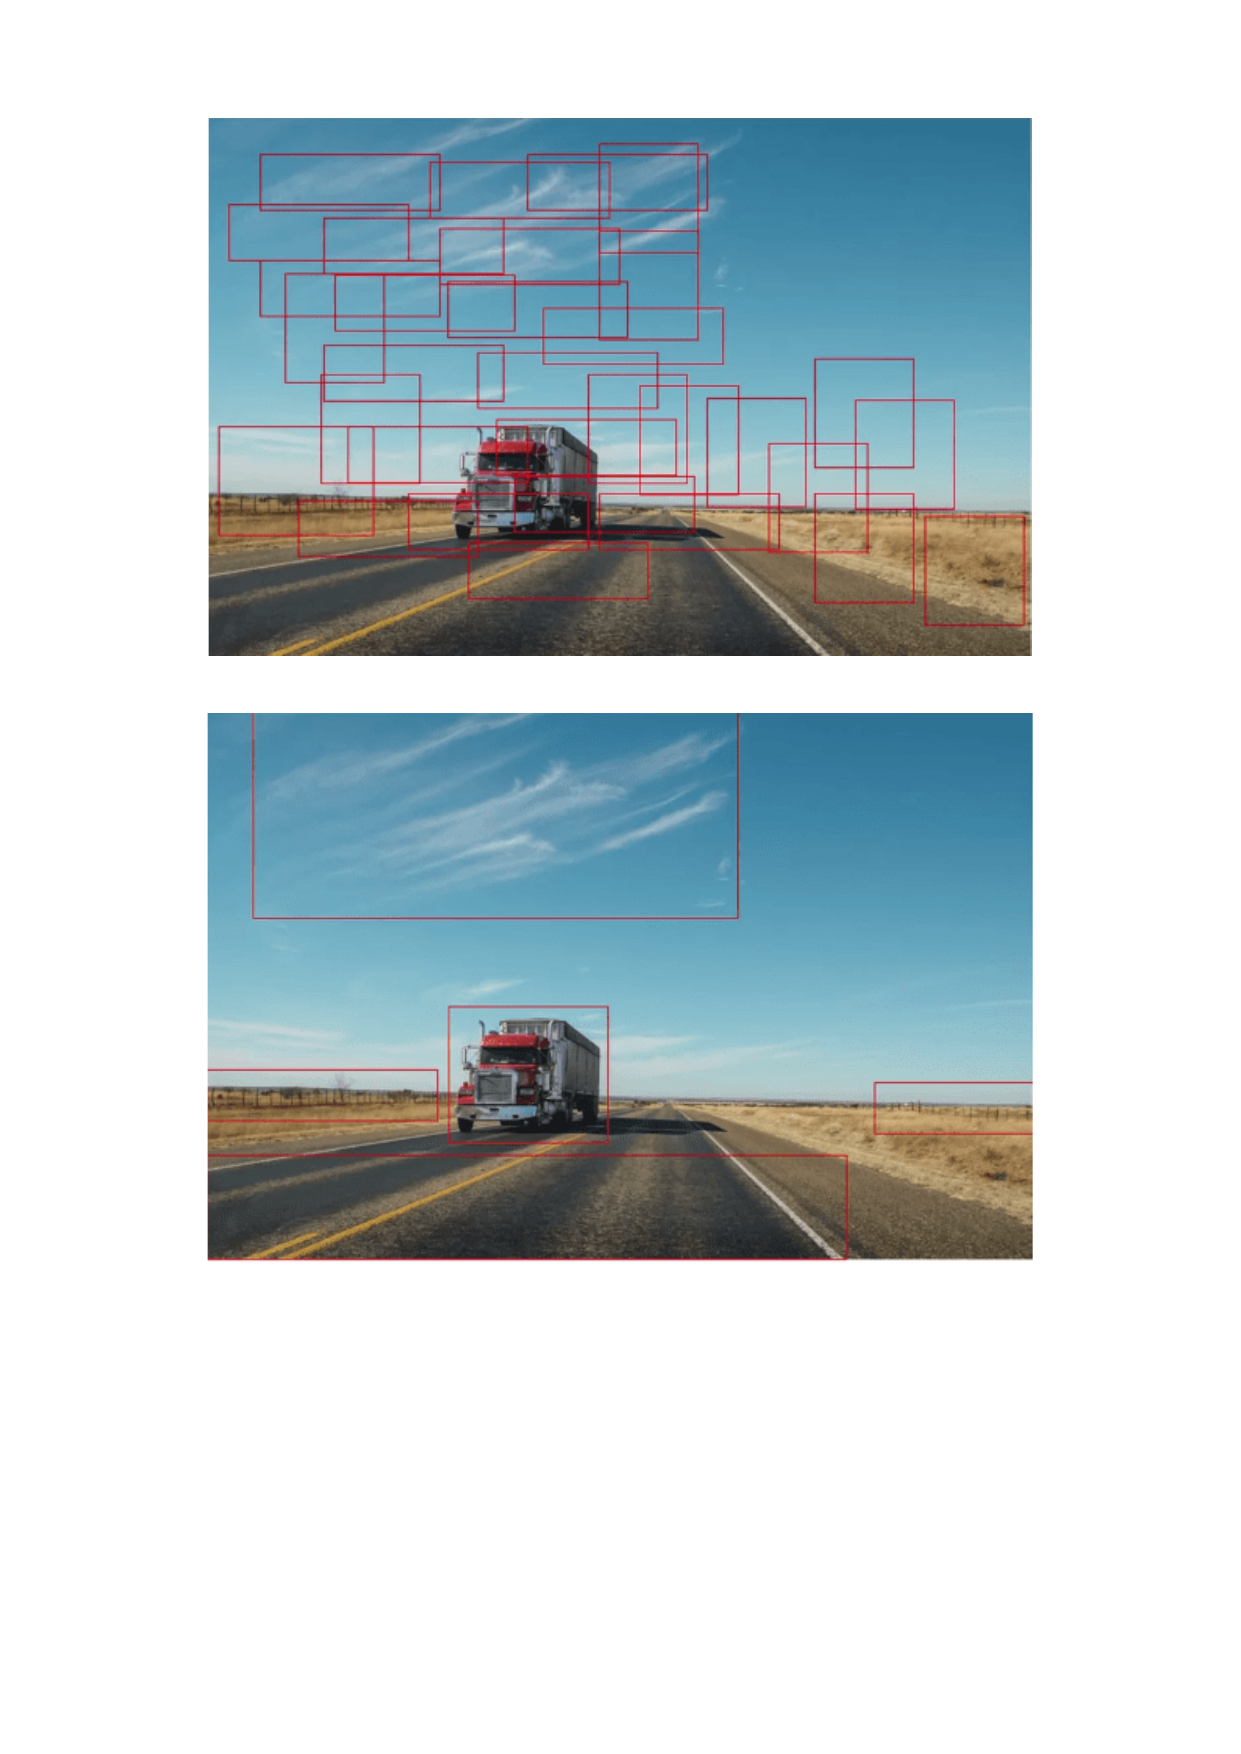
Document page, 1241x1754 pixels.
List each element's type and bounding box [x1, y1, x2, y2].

picture [207, 713, 1033, 1262]
picture [208, 118, 1032, 656]
